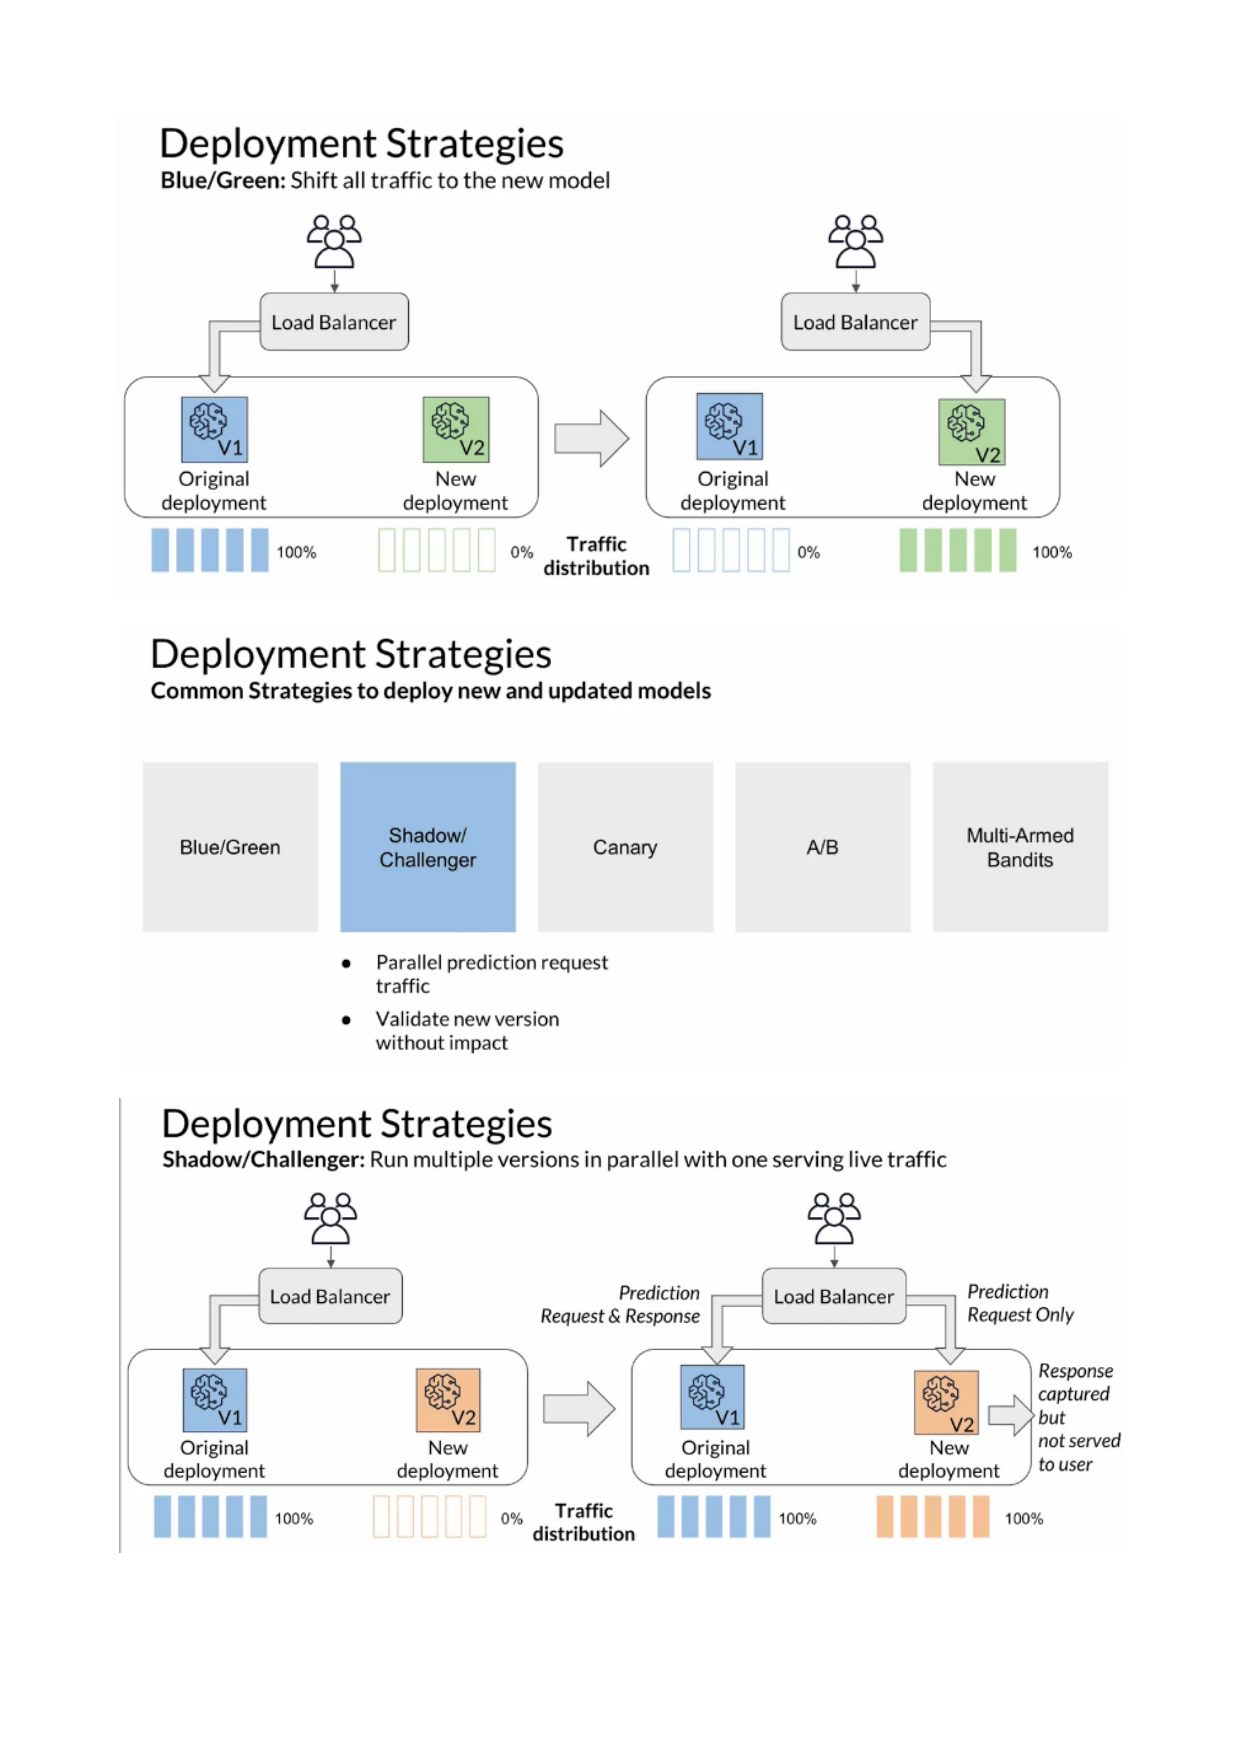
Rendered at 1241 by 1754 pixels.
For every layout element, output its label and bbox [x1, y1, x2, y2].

picture [118, 1098, 1123, 1553]
picture [118, 626, 1123, 1070]
picture [118, 118, 1123, 598]
